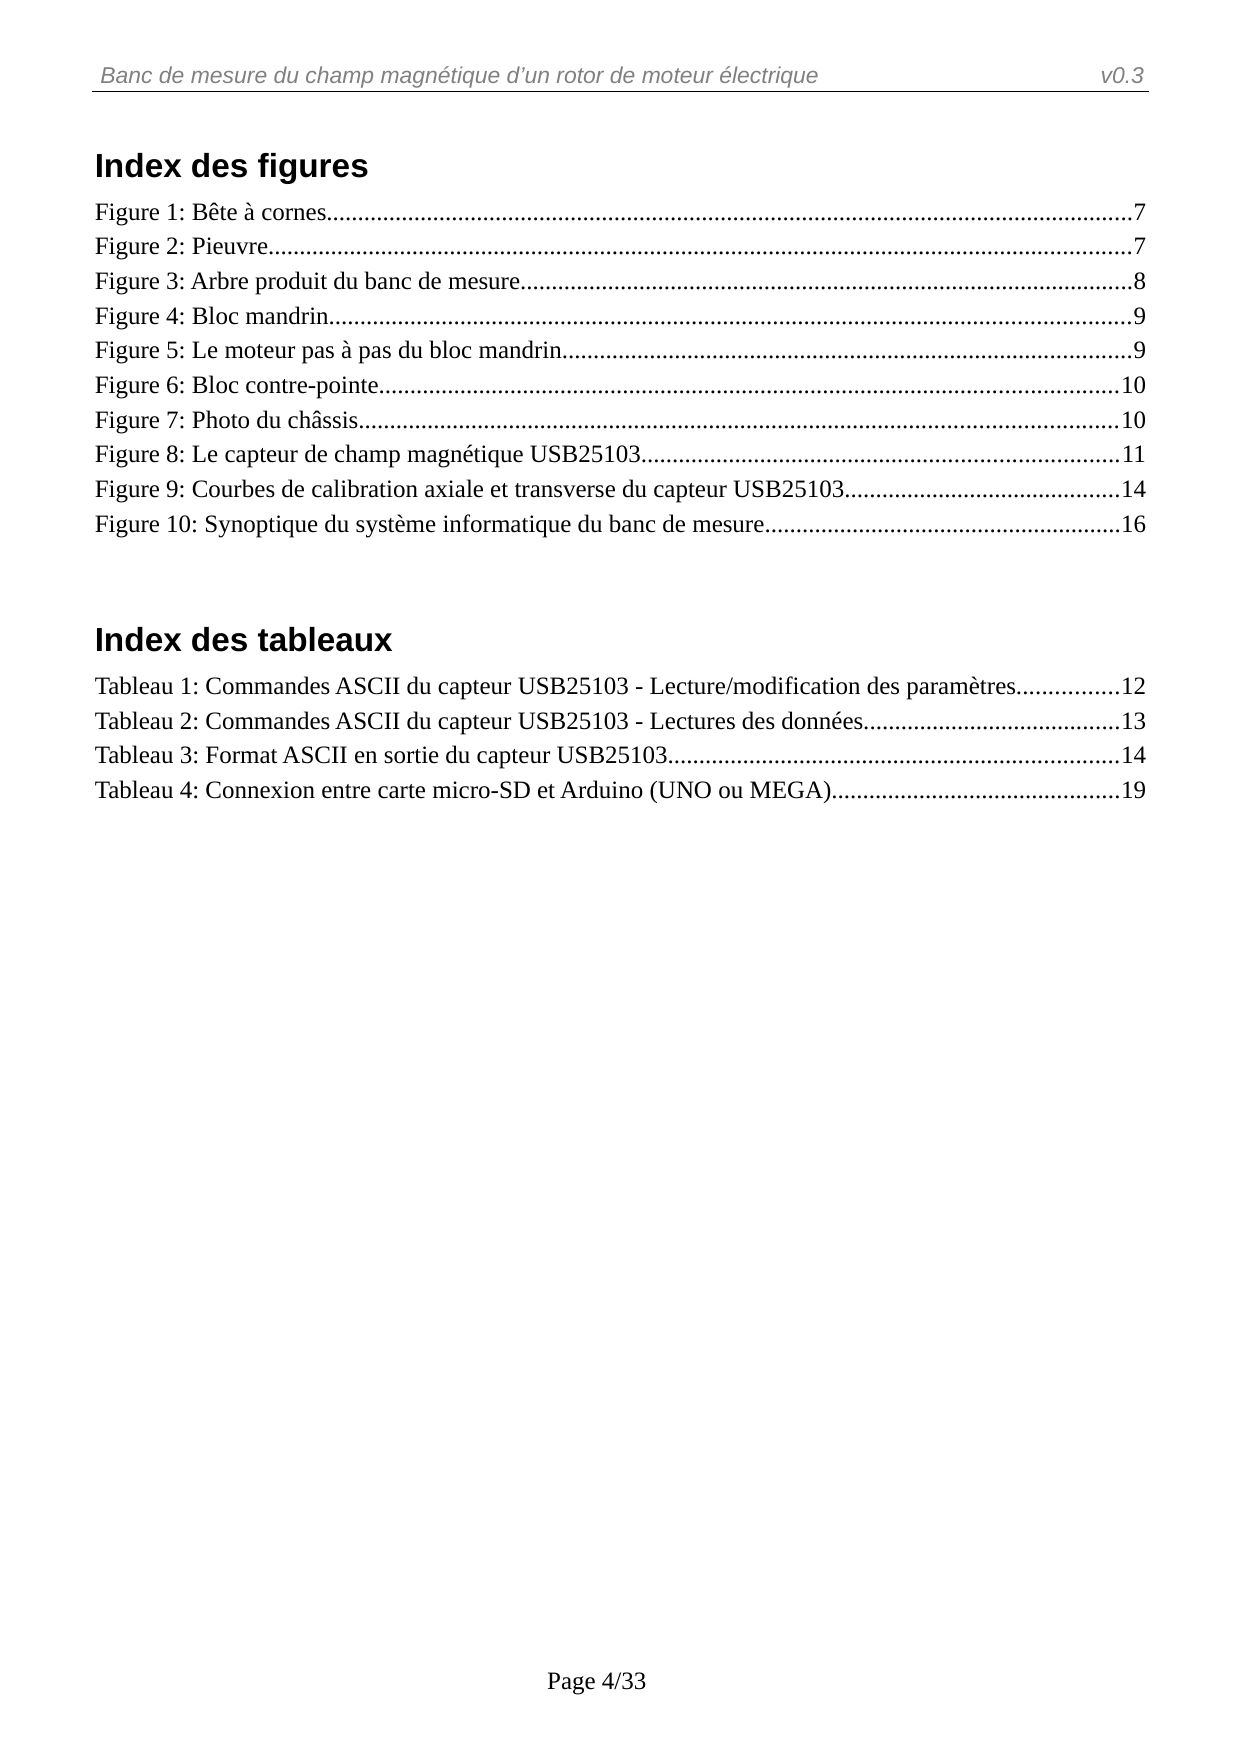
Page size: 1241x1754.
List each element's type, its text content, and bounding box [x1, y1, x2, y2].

text Figure 4: Bloc mandrin 9 [94, 301, 1146, 329]
text Figure 3: Arbre produit du banc de mesure 8 [94, 266, 1146, 295]
text Figure 7: Photo du châssis 10 [94, 405, 1146, 434]
text Figure 9: Courbes de calibration axiale et transverse du capteur USB25103 14 [94, 474, 1146, 503]
text Figure 5: Le moteur pas à pas du bloc mandrin 9 [94, 336, 1146, 364]
text Tableau 2: Commandes ASCII du capteur USB25103 - Lectures des données. 13 [94, 706, 1146, 734]
text Tableau 4: Connexion entre carte micro-SD et Arduino (UNO ou MEGA) 19 [94, 775, 1146, 804]
text Tableau 3: Format ASCII en sortie du capteur USB25103 14 [94, 741, 1146, 769]
subtitle Index des figures [94, 146, 1146, 184]
text Figure 10: Synoptique du système informatique du banc de mesure 16 [94, 509, 1146, 538]
text Figure 6: Bloc contre-pointe 10 [94, 370, 1146, 399]
text Figure 8: Le capteur de champ magnétique USB25103 11 [94, 439, 1146, 468]
text Figure 2: Pieuvre 7 [94, 231, 1146, 260]
subtitle Index des tableaux [94, 620, 1146, 659]
text Figure 1: Bête à cornes 7 [94, 197, 1146, 226]
text Tableau 1: Commandes ASCII du capteur USB25103 - Lecture/modification des paramètres. 12 [94, 671, 1146, 700]
